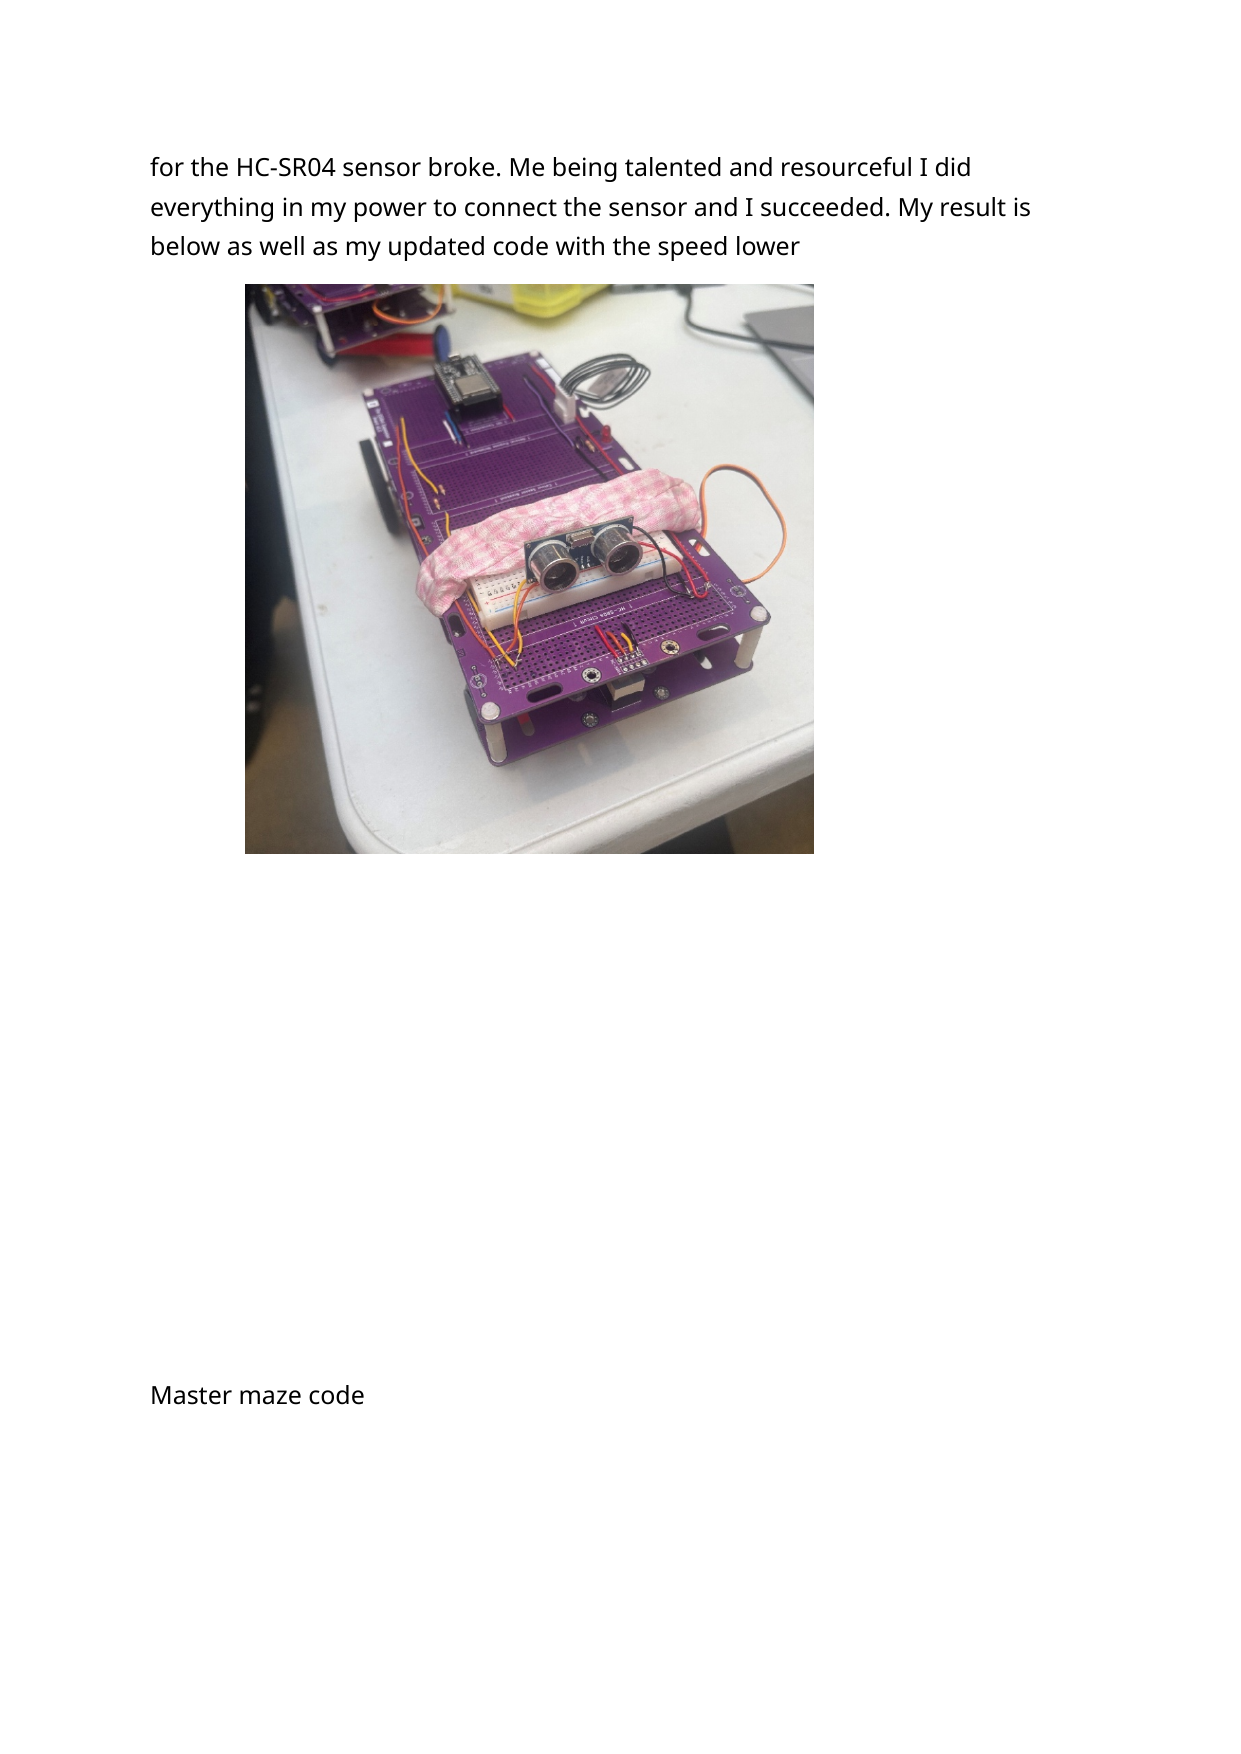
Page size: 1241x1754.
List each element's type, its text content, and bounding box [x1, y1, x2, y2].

text Master maze code [150, 1377, 1090, 1411]
text for the HC-SR04 sensor broke. Me being talented and resourceful I did everything in my power to connect the sensor and I succeeded. My result is below as well as my updated code with the speed lower [150, 150, 1090, 262]
